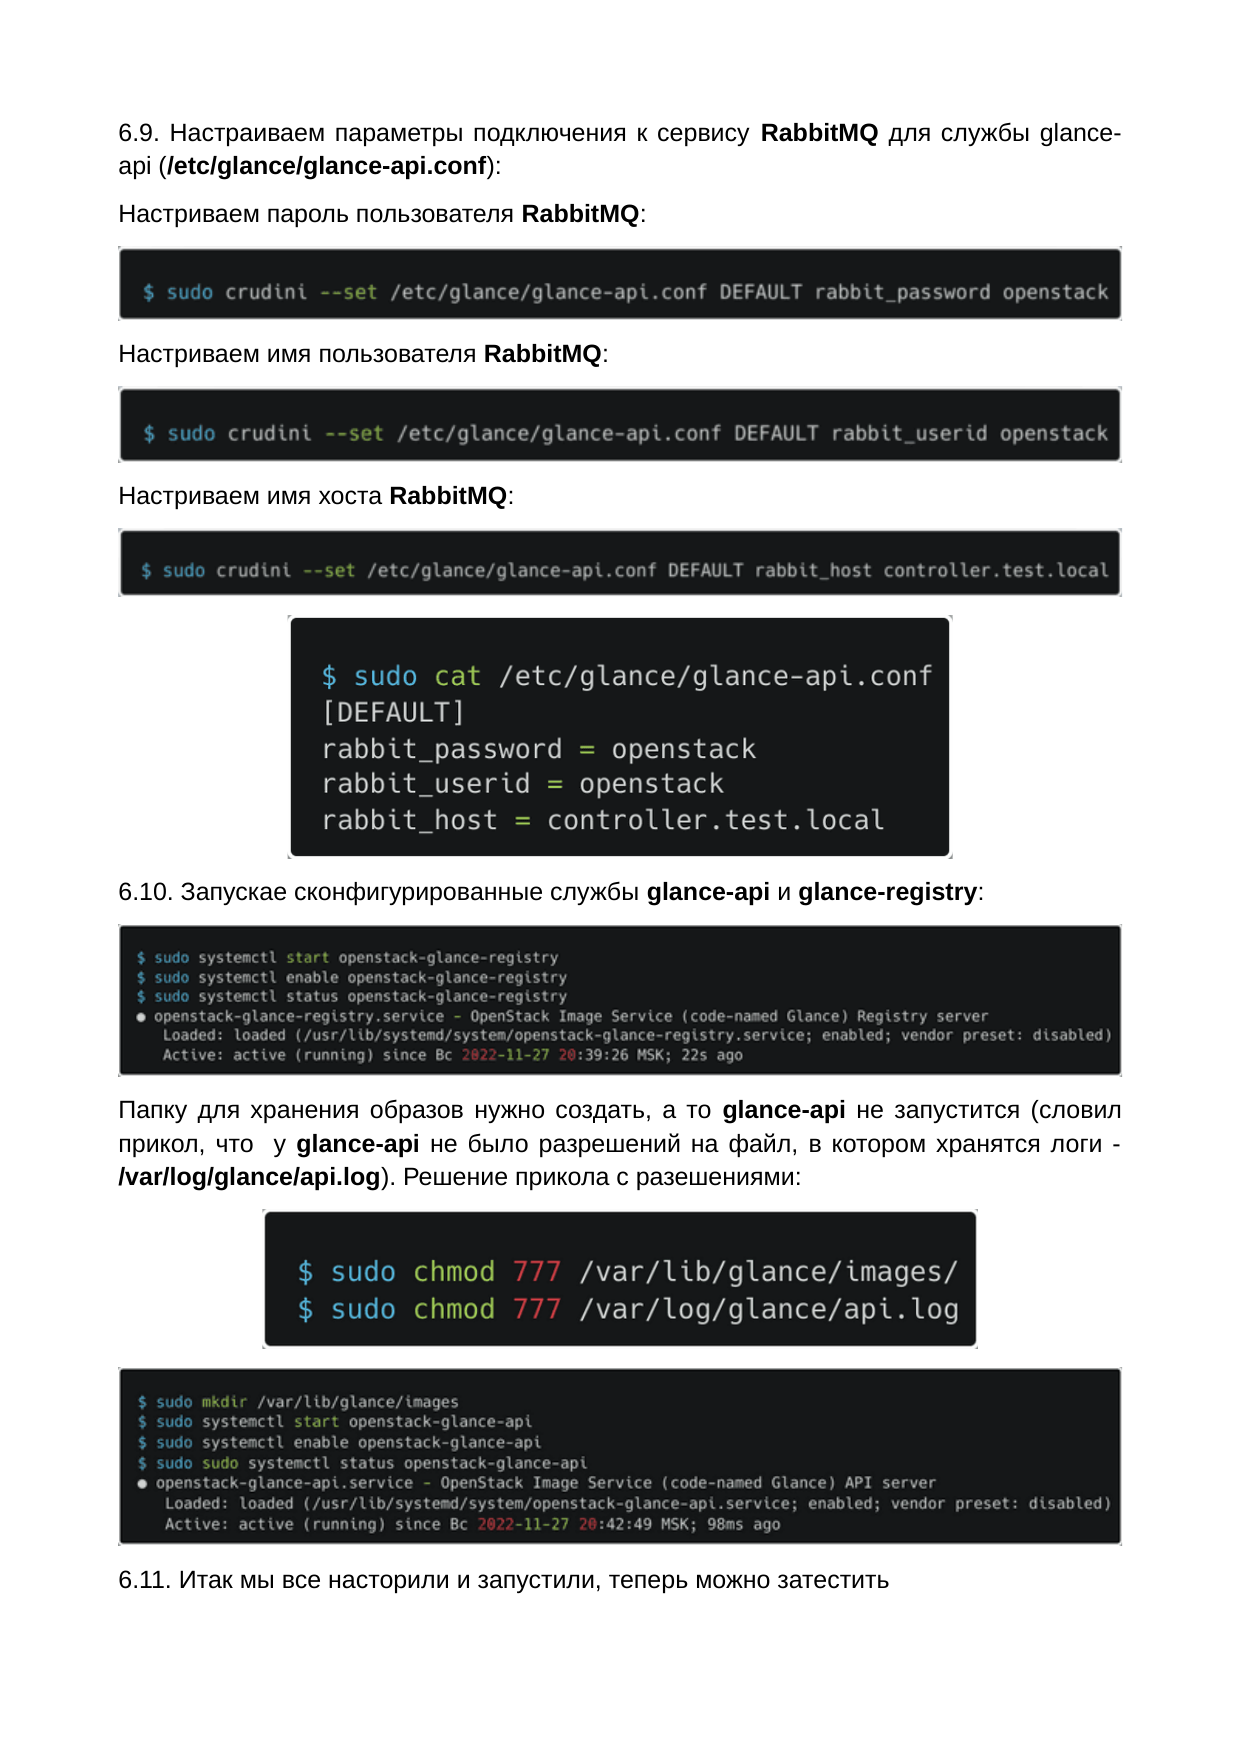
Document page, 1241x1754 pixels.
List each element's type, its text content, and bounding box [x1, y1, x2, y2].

picture [118, 1367, 1123, 1546]
picture [118, 924, 1123, 1077]
text 6.9. Настраиваем параметры подключения к сервису RabbitMQ для службы glance-api (/etc/glance/glance-api.conf): [118, 118, 1122, 180]
text 6.11. Итак мы все насторили и запустили, теперь можно затестить [118, 1565, 1122, 1593]
picture [118, 386, 1123, 463]
text Настриваем имя пользователя RabbitMQ: [118, 339, 1122, 368]
text Настриваем пароль пользователя RabbitMQ: [118, 199, 1122, 227]
text 6.10. Запускае сконфигурированные службы glance-api и glance-registry: [118, 877, 1122, 906]
picture [287, 615, 953, 859]
text Настриваем имя хоста RabbitMQ: [118, 481, 1122, 510]
picture [118, 246, 1123, 321]
picture [118, 528, 1123, 597]
text Папку для хранения образов нужно создать, а то glance-api не запустится (словил прикол, что у glance-api не было разрешений на файл, в котором хранятся логи - /var/log/glance/api.log). Решение прикола с разешениями: [118, 1096, 1122, 1190]
picture [262, 1209, 978, 1349]
